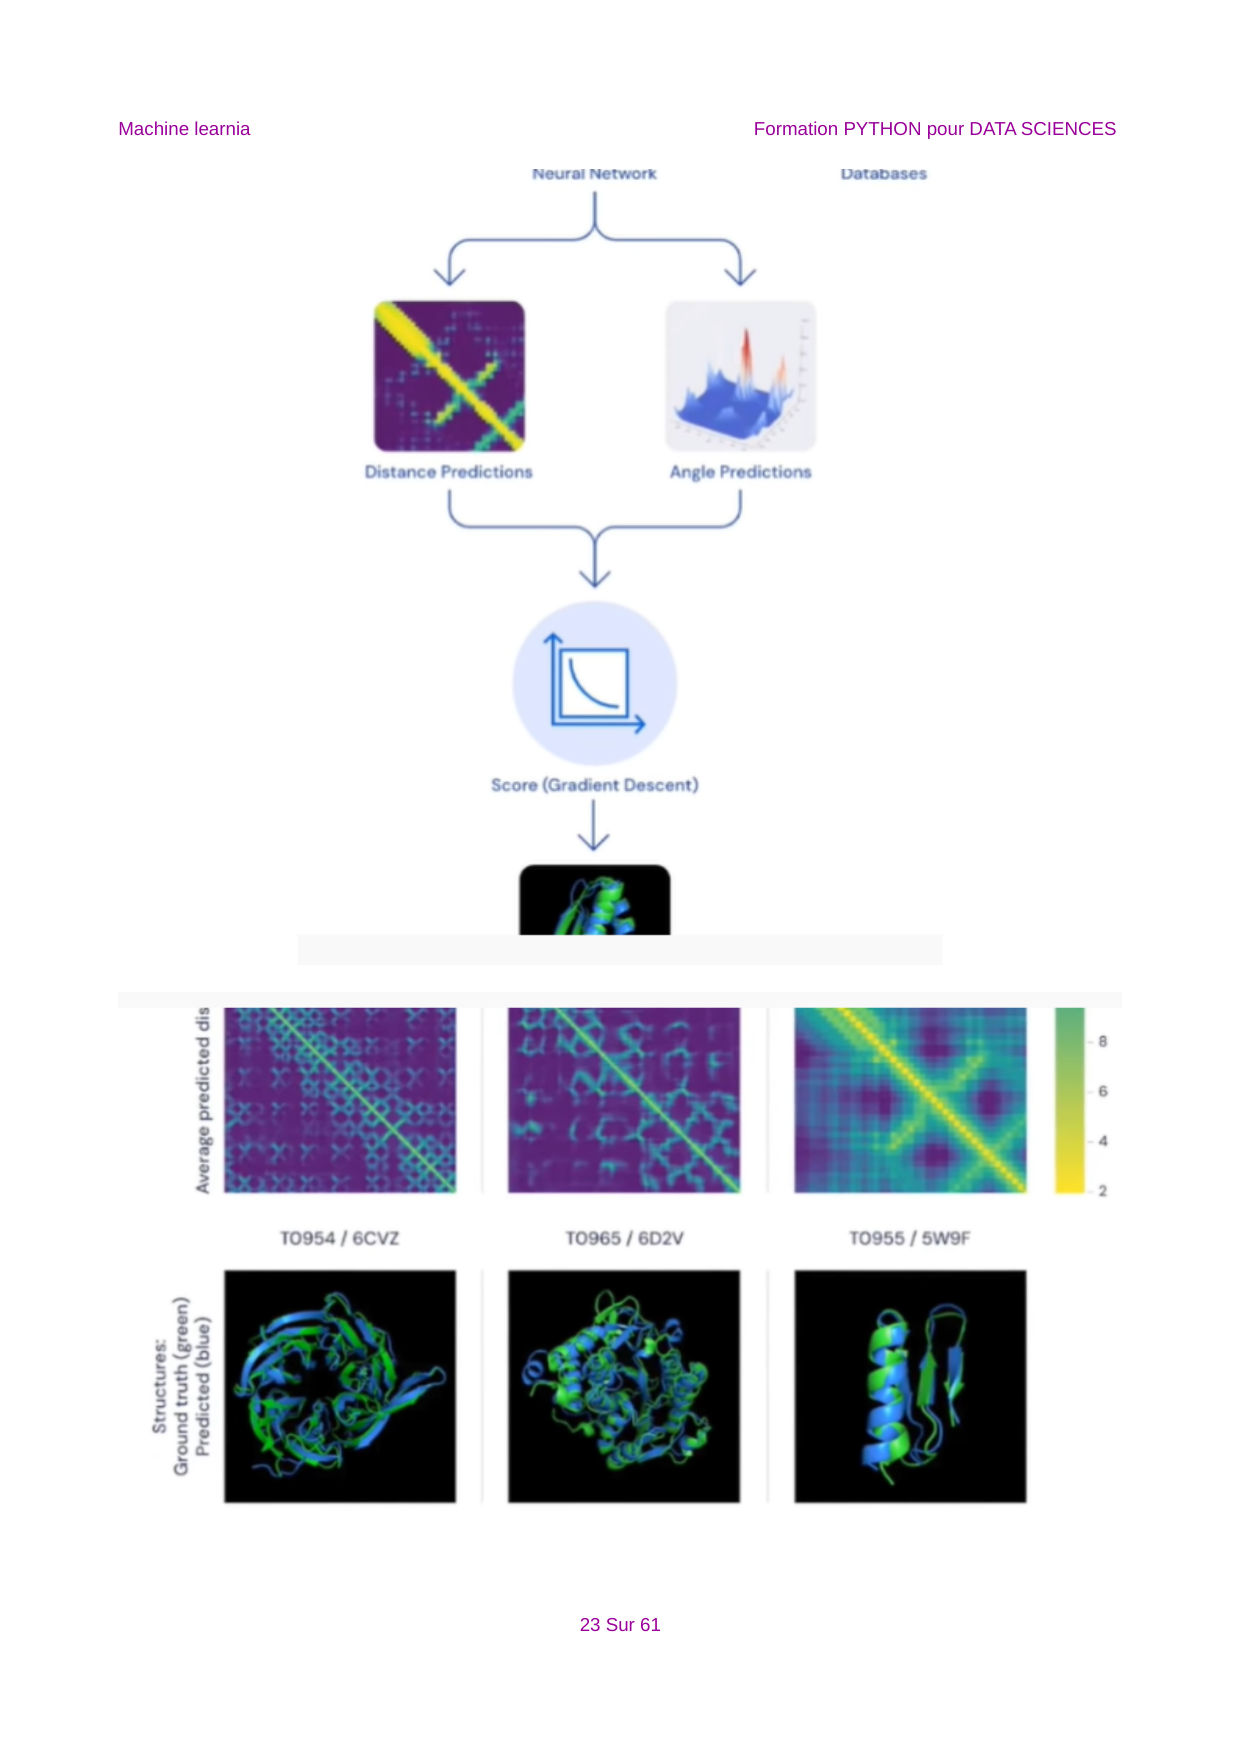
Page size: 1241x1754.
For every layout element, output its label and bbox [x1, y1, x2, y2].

picture [118, 992, 1122, 1533]
picture [297, 169, 943, 965]
